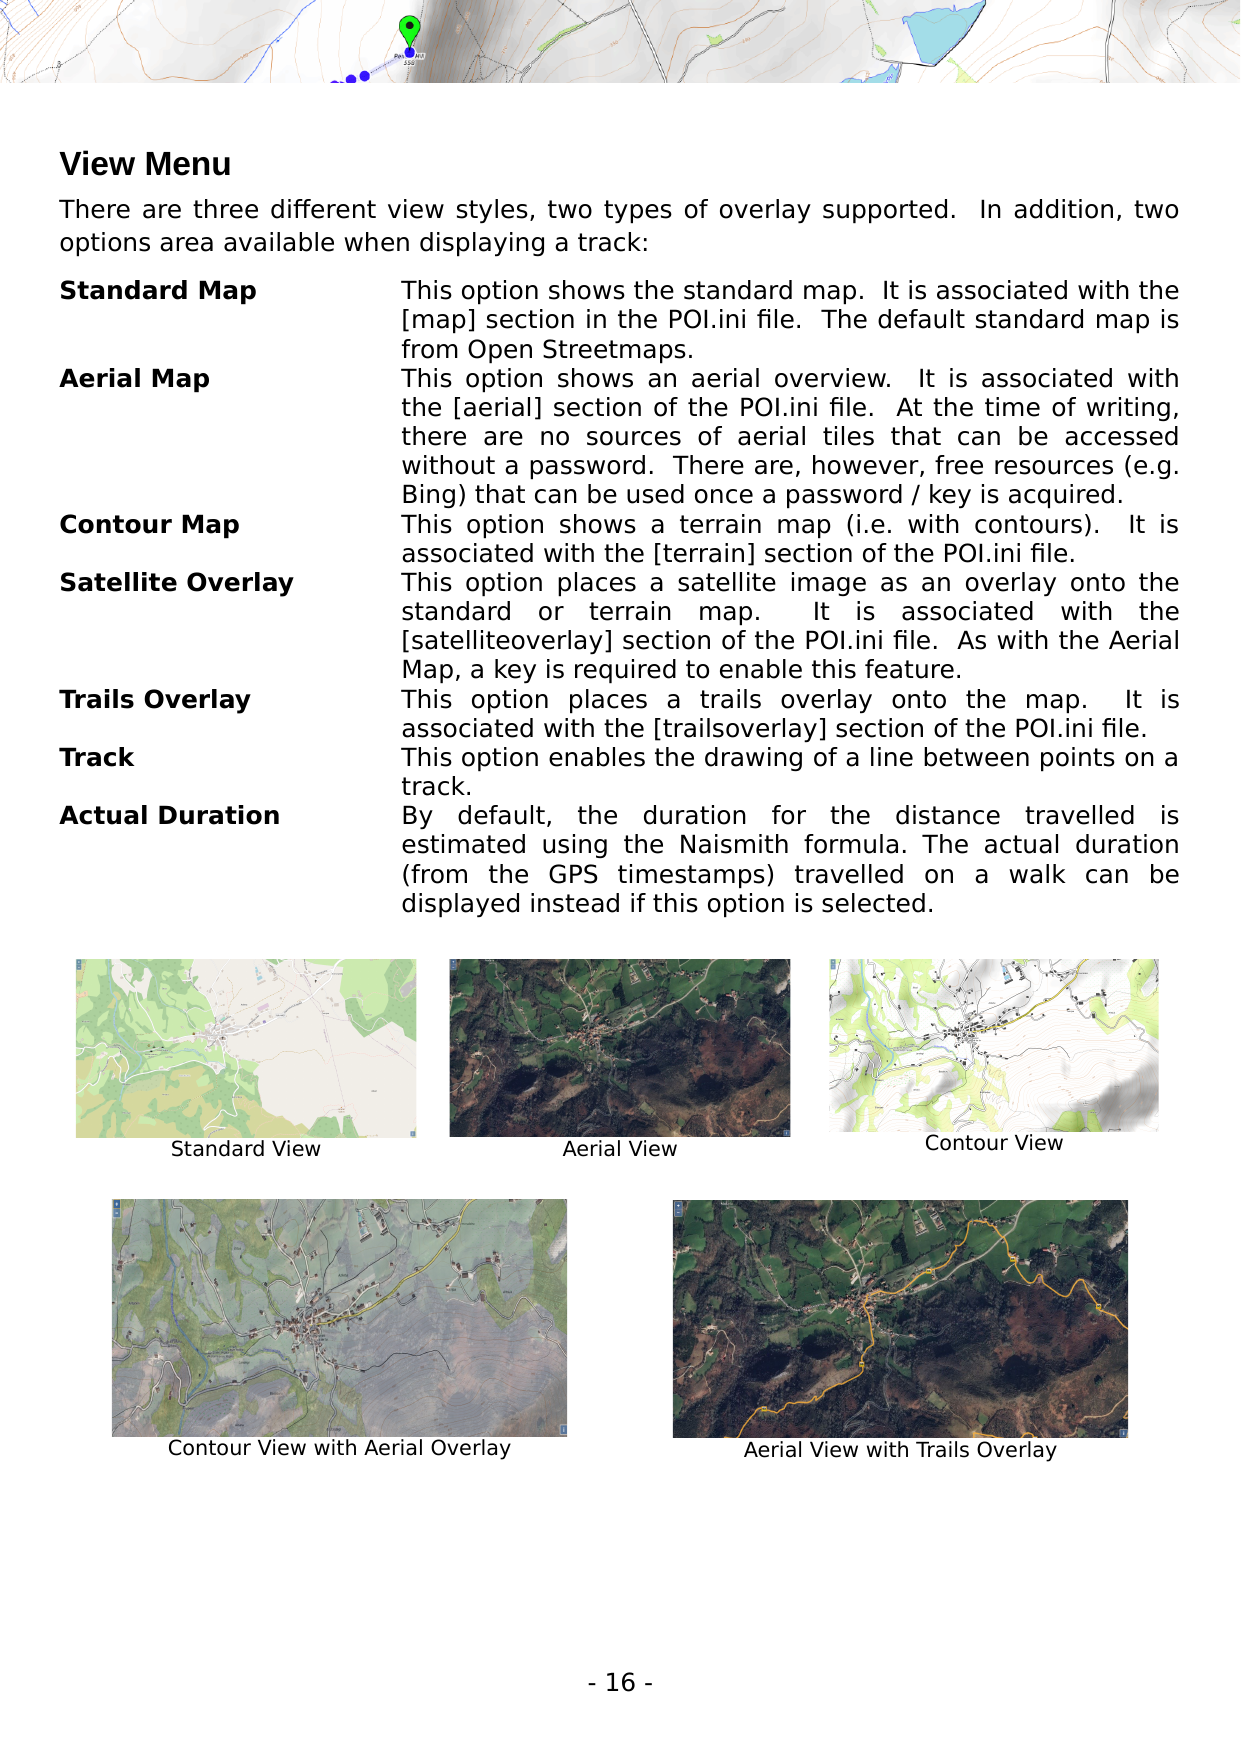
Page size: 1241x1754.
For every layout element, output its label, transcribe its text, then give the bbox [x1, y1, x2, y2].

table_cell Actual Duration [59, 801, 401, 918]
text There are three different view styles, two types of overlay supported. In addition, two options area available when displaying a track: [59, 195, 1181, 257]
table_cell Aerial Map [59, 364, 401, 510]
picture [0, 0, 1241, 83]
picture [75, 959, 417, 1138]
table_header Contour View with Aerial Overlay [59, 1198, 620, 1462]
table_cell This option shows an aerial overview. It is associated with the [aerial] section of the POI.ini file. At the time of writing, there are no sources of aerial tiles that can be accessed without a password. There are, however, free resources (e.g. Bing) that can be used once a password / key is acquired. [401, 364, 1181, 510]
table_cell Satellite Overlay [59, 568, 401, 685]
table_header This option shows the standard map. It is associated with the [map] section in the POI.ini file. The default standard map is from Open Streetmaps. [401, 276, 1181, 364]
table_header Contour View [807, 947, 1181, 1173]
subtitle View Menu [59, 144, 1181, 182]
picture [449, 959, 791, 1137]
table_cell This option shows a terrain map (i.e. with contours). It is associated with the [terrain] section of the POI.ini file. [401, 510, 1181, 568]
table_header Standard View [59, 947, 433, 1173]
table_cell By default, the duration for the distance travelled is estimated using the Naismith formula. The actual duration (from the GPS timestamps) travelled on a walk can be displayed instead if this option is selected. [401, 801, 1181, 918]
table_cell Contour Map [59, 510, 401, 568]
table_cell Trails Overlay [59, 685, 401, 743]
table_header Aerial View with Trails Overlay [620, 1198, 1181, 1462]
picture [111, 1199, 568, 1437]
table_header Aerial View [433, 947, 807, 1173]
table_cell This option enables the drawing of a line between points on a track. [401, 743, 1181, 801]
picture [829, 959, 1159, 1132]
table_cell This option places a satellite image as an overlay onto the standard or terrain map. It is associated with the [satelliteoverlay] section of the POI.ini file. As with the Aerial Map, a key is required to enable this feature. [401, 568, 1181, 685]
table_header Standard Map [59, 276, 401, 364]
table_cell Track [59, 743, 401, 801]
picture [672, 1200, 1129, 1438]
table_cell This option places a trails overlay onto the map. It is associated with the [trailsoverlay] section of the POI.ini file. [401, 685, 1181, 743]
